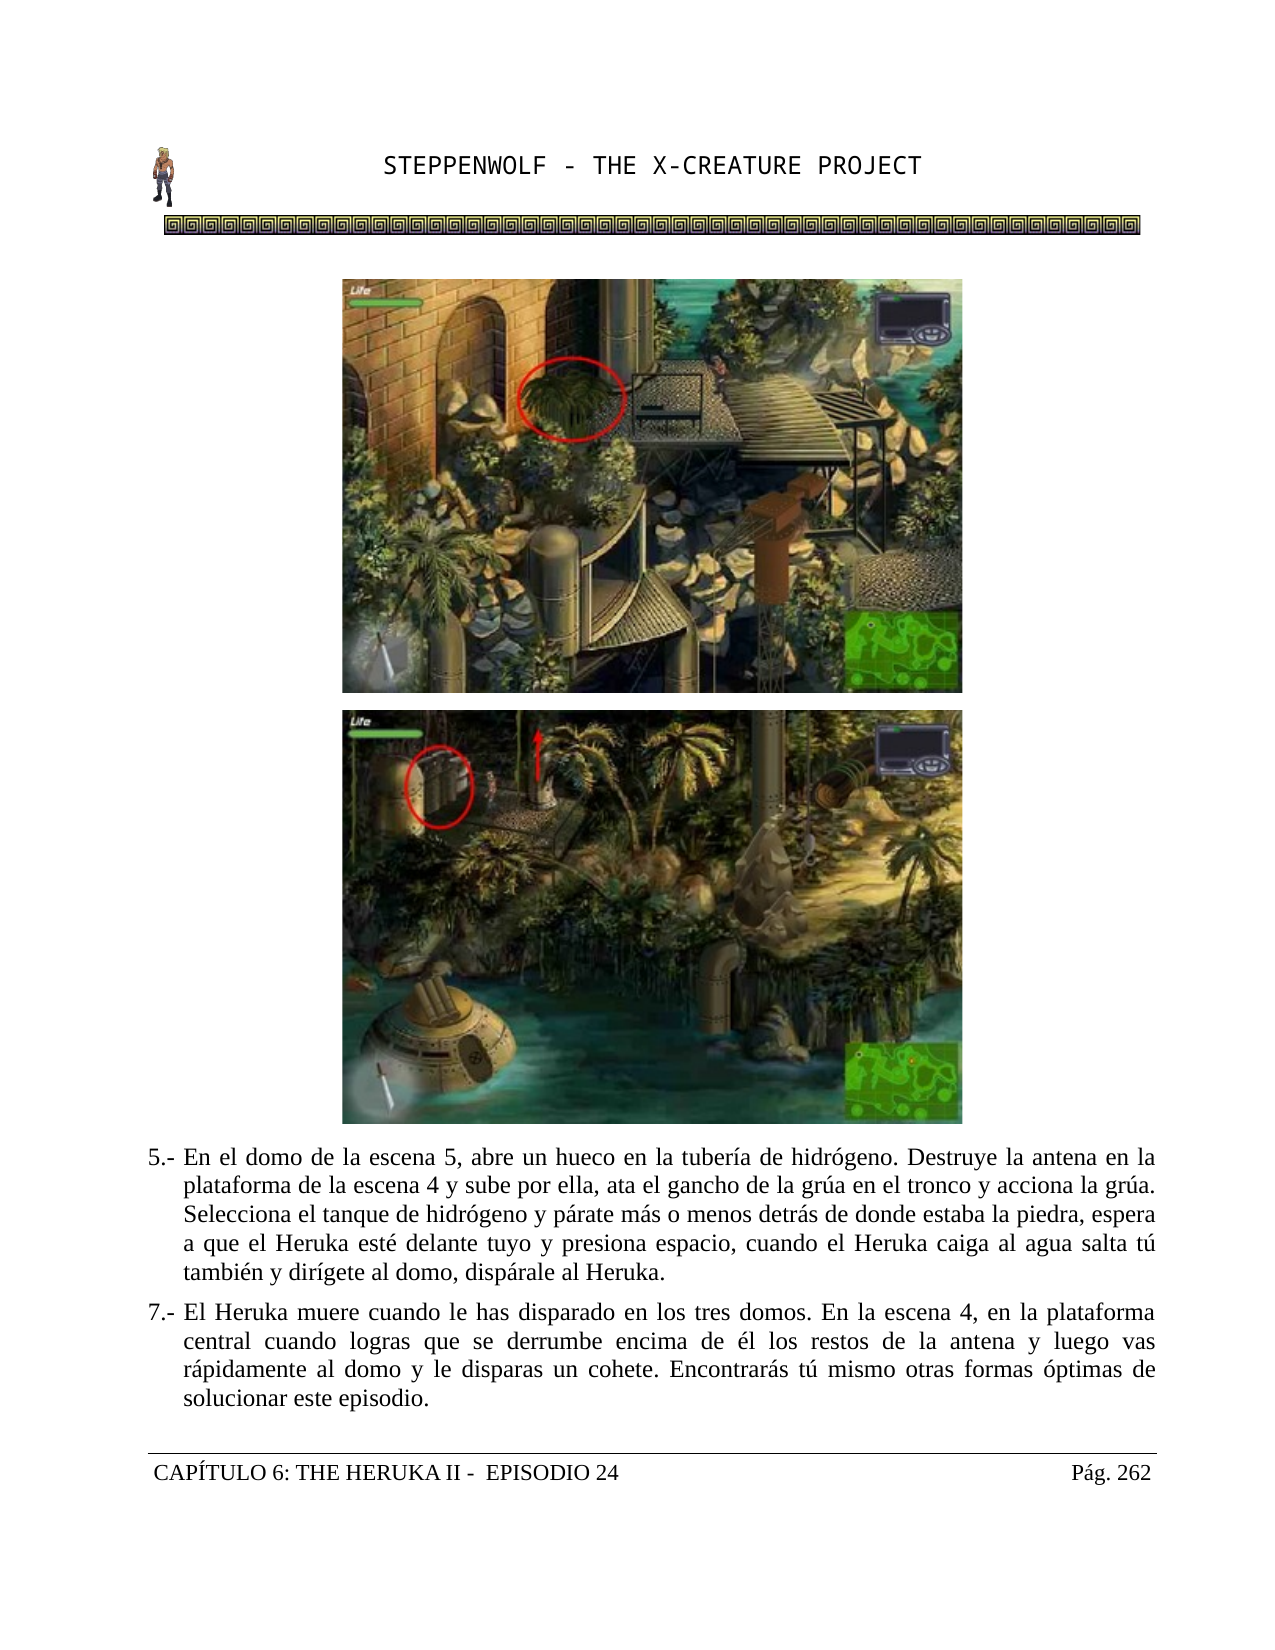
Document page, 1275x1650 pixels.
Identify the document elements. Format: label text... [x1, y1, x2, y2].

picture [342, 279, 963, 693]
picture [147, 147, 181, 207]
picture [164, 215, 1141, 235]
text 5.- En el domo de la escena 5, abre un hueco en la tubería de hidrógeno. Destruye la antena en la plataforma de la escena 4 y sube por ella, ata el gancho de la grúa en el tronco y acciona la grúa. Selecciona el tanque de hidrógeno y párate más o menos detrás de donde estaba la piedra, espera a que el Heruka esté delante tuyo y presiona espacio, cuando el Heruka caiga al agua salta tú también y dirígete al domo, dispárale al Heruka. [148, 1142, 1157, 1285]
picture [342, 710, 963, 1124]
text 7.- El Heruka muere cuando le has disparado en los tres domos. En la escena 4, en la plataforma central cuando logras que se derrumbe encima de él los restos de la antena y luego vas rápidamente al domo y le disparas un cohete. Encontrarás tú mismo otras formas óptimas de solucionar este episodio. [148, 1297, 1157, 1412]
